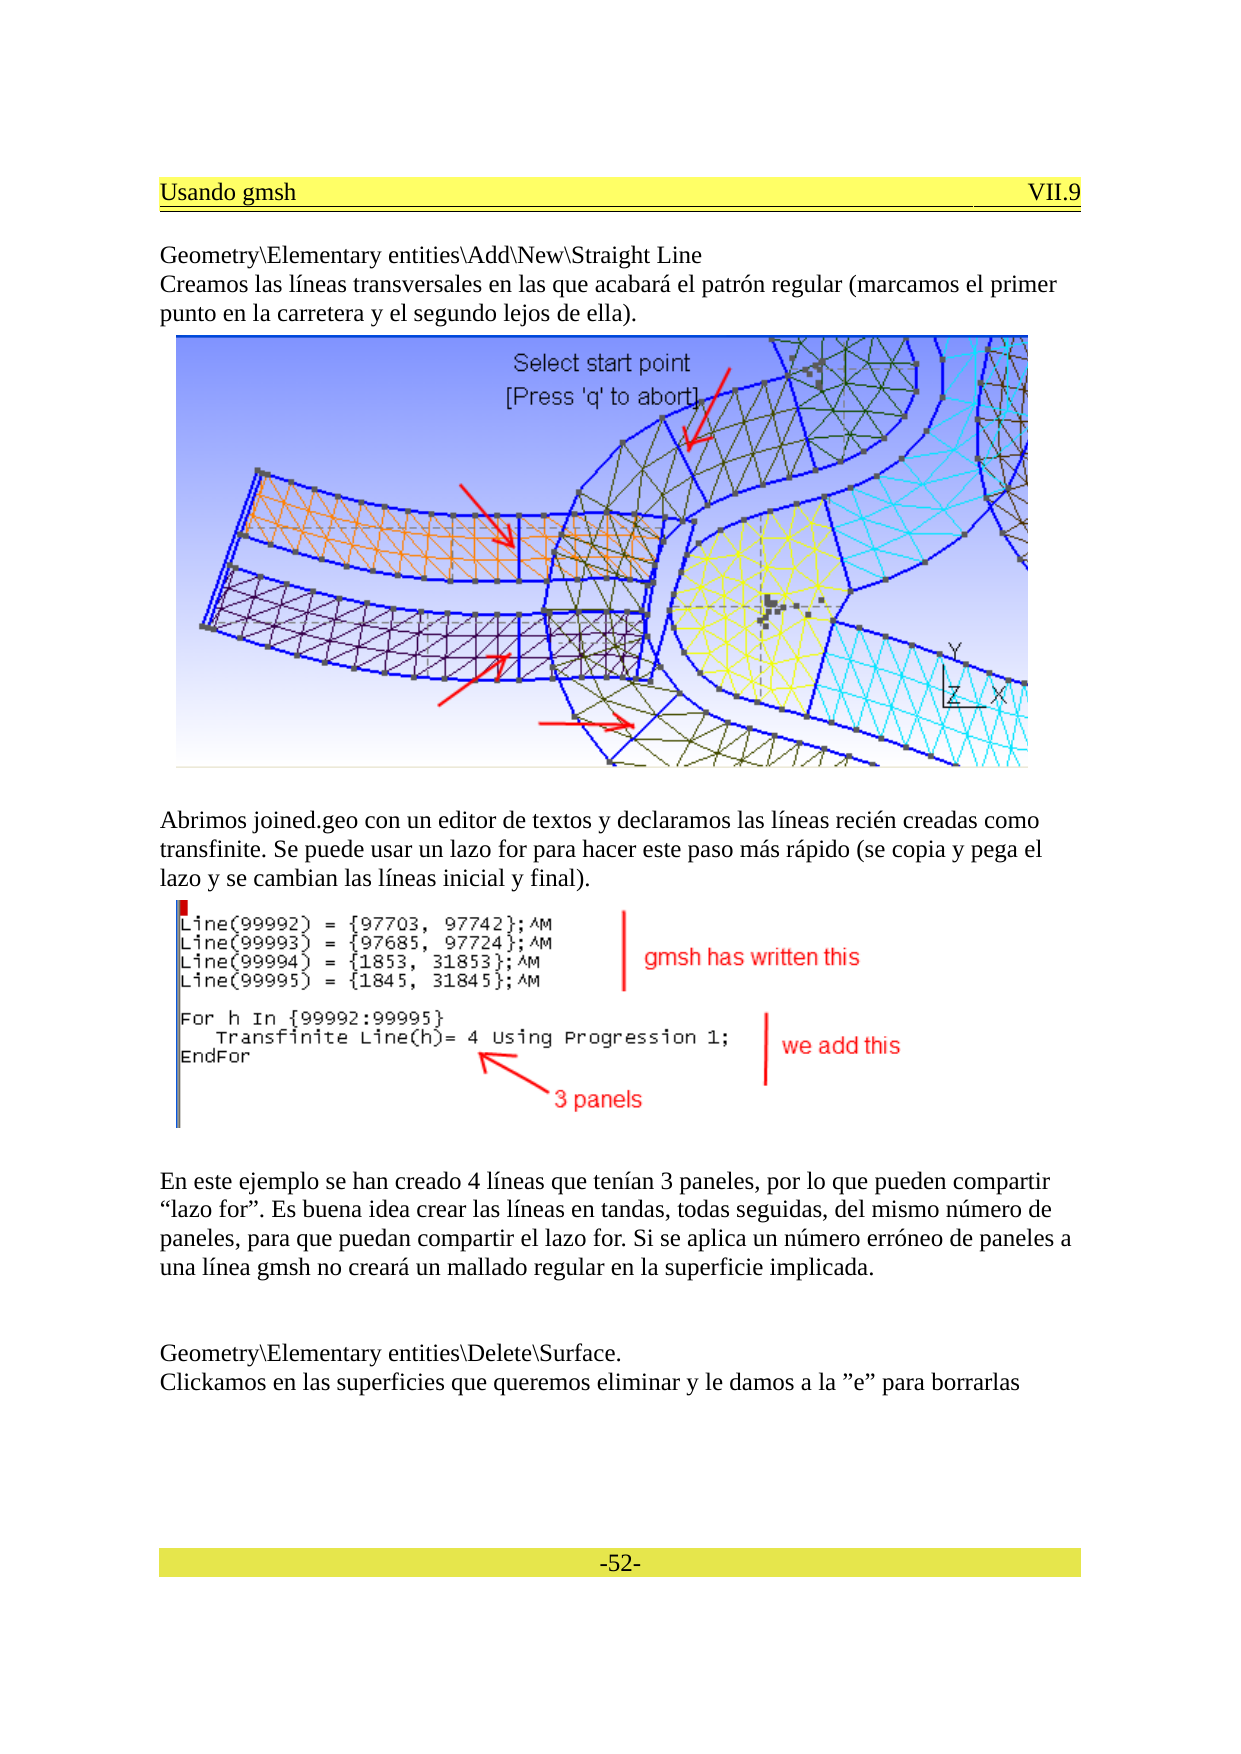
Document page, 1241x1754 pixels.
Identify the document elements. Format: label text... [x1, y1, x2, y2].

text Geometry\Elementary entities\Delete\Surface. [159, 1338, 1081, 1367]
text Clickamos en las superficies que queremos eliminar y le damos a la ”e” para borrarlas [159, 1367, 1081, 1396]
picture [176, 335, 1028, 768]
picture [176, 900, 970, 1128]
text En este ejemplo se han creado 4 líneas que tenían 3 paneles, por lo que pueden compartir “lazo for”. Es buena idea crear las líneas en tandas, todas seguidas, del mismo número de paneles, para que puedan compartir el lazo for. Si se aplica un número erróneo de paneles a una línea gmsh no creará un mallado regular en la superficie implicada. [159, 1166, 1081, 1281]
text Creamos las líneas transversales en las que acabará el patrón regular (marcamos el primer punto en la carretera y el segundo lejos de ella). [159, 269, 1081, 327]
text Geometry\Elementary entities\Add\New\Straight Line [159, 240, 1081, 269]
text Abrimos joined.geo con un editor de textos y declaramos las líneas recién creadas como transfinite. Se puede usar un lazo for para hacer este paso más rápido (se copia y pega el lazo y se cambian las líneas inicial y final). [159, 806, 1081, 892]
